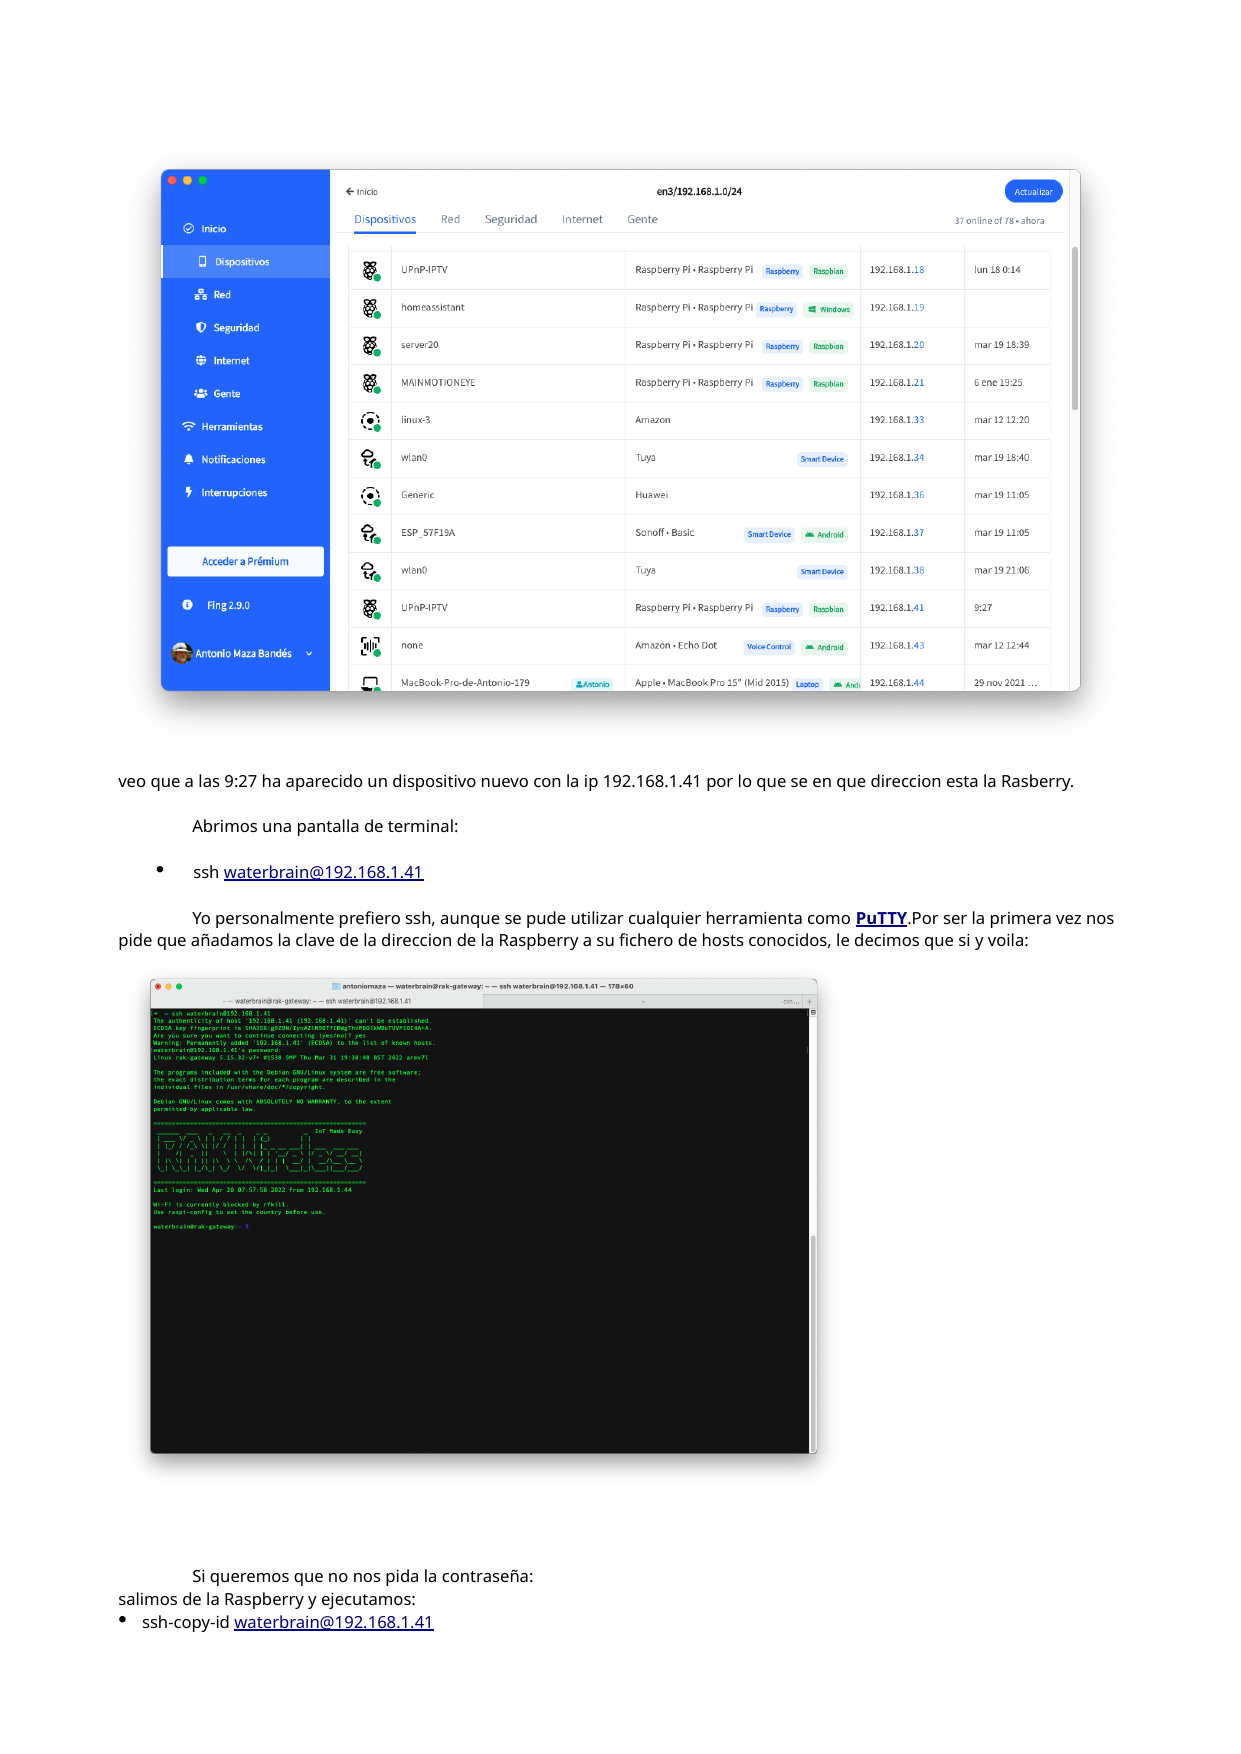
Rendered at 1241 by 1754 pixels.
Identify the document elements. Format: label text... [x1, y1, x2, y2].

text Abrimos una pantalla de terminal: [118, 815, 1122, 838]
text salimos de la Raspberry y ejecutamos: [118, 1587, 1122, 1610]
list ssh waterbrain@192.168.1.41 [156, 860, 1122, 883]
picture [118, 140, 1123, 747]
text Yo personalmente prefiero ssh, aunque se pude utilizar cualquier herramienta como PuTTY.Por ser la primera vez nos pide que añadamos la clave de la direccion de la Raspberry a su fichero de hosts conocidos, le decimos que si y voila: [118, 906, 1122, 952]
text veo que a las 9:27 ha aparecido un dispositivo nuevo con la ip 192.168.1.41 por lo que se en que direccion esta la Rasberry. [118, 769, 1122, 792]
text Si queremos que no nos pida la contraseña: [118, 1565, 1122, 1587]
picture [121, 960, 846, 1492]
list ssh-copy-id waterbrain@192.168.1.41 [118, 1610, 1122, 1633]
